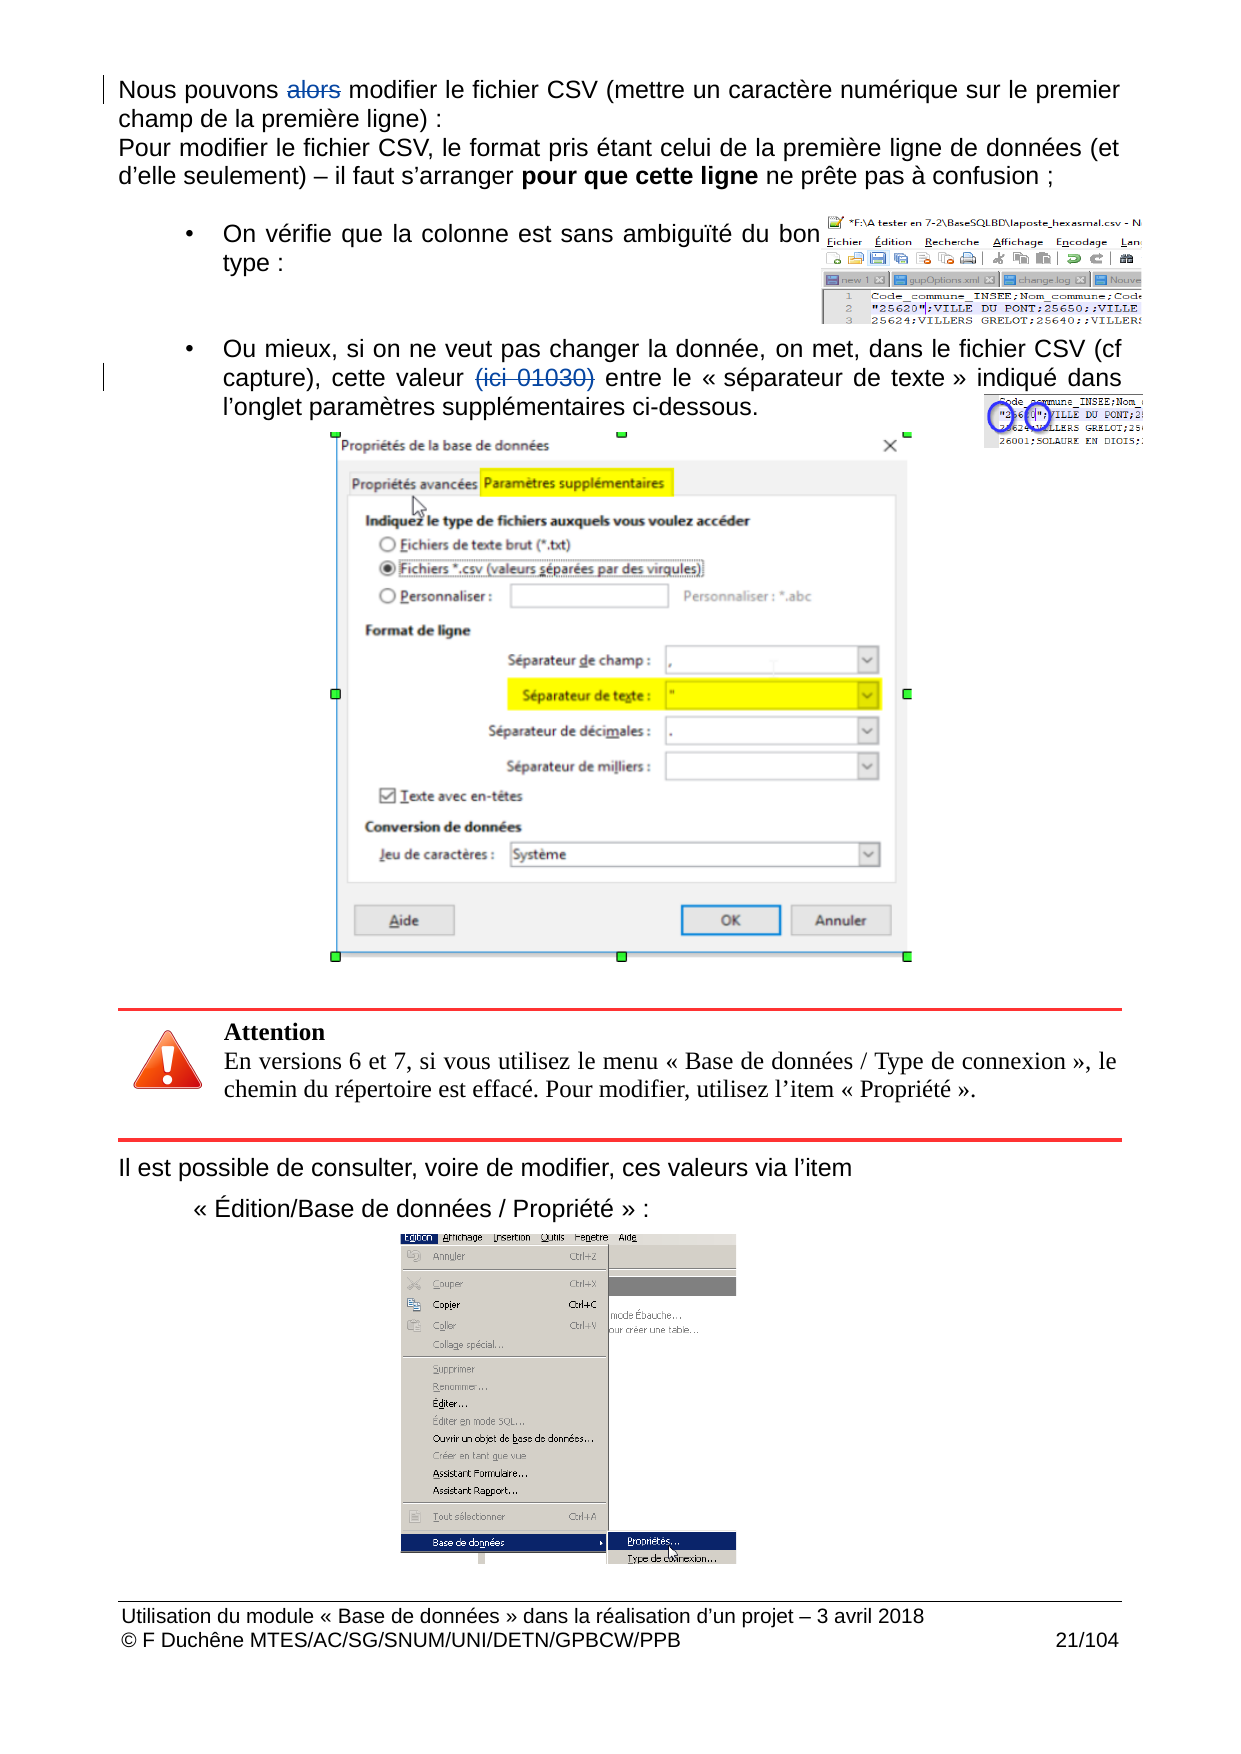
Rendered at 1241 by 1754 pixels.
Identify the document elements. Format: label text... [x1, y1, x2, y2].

text « Édition/Base de données / Propriété » : [118, 1194, 1122, 1223]
text Il est possible de consulter, voire de modifier, ces valeurs via l’item [118, 1153, 1122, 1182]
text Nous pouvons modifier le fichier CSV (mettre un caractère numérique sur le premier champ de la première ligne) : [118, 75, 1122, 132]
text Pour modifier le fichier CSV, le format pris étant celui de la première ligne de données (et d’elle seulement) – il faut s’arranger pour que cette ligne ne prête pas à confusion ; [118, 132, 1122, 190]
list On vérifie que la colonne est sans ambiguïté du bon type : [185, 219, 821, 276]
picture [984, 394, 1143, 448]
list Ou mieux, si on ne veut pas changer la donnée, on met, dans le fichier CSV (cf capture), cette valeur entre le « séparateur de texte » indiqué dans l’onglet paramètres supplémentaires ci-dessous. [185, 334, 1122, 420]
picture [328, 432, 912, 962]
table_header Attention En versions 6 et 7, si vous utilisez le menu « Base de données / Type de connexion », le chemin du répertoire est effacé. Pour modifier, utilisez l’item « Propriété ». [218, 1011, 1122, 1138]
picture [821, 213, 1142, 324]
table_header [118, 1011, 218, 1138]
picture [400, 1234, 737, 1564]
picture [123, 1017, 213, 1106]
